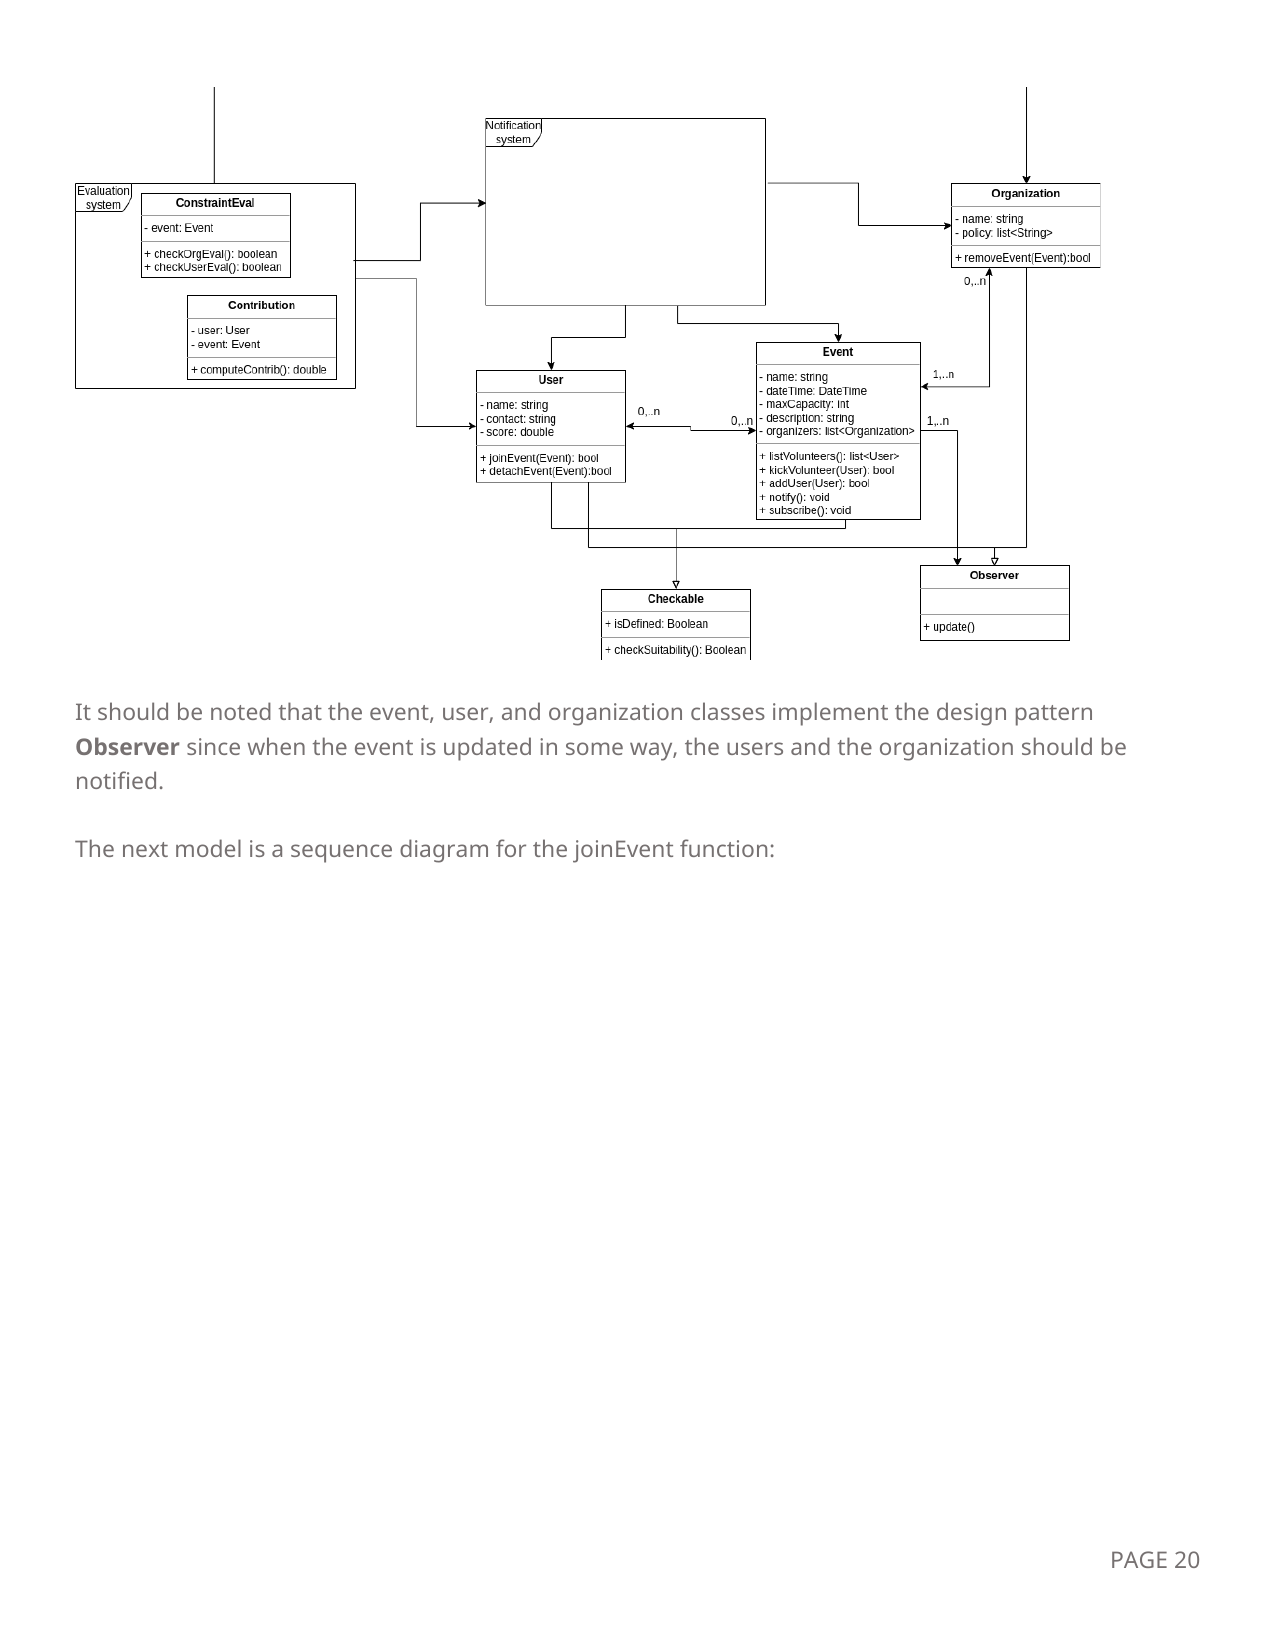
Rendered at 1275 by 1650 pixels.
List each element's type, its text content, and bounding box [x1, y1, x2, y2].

text The next model is a sequence diagram for the joinEvent function: [75, 833, 1200, 864]
text It should be noted that the event, user, and organization classes implement the design pattern Observer since when the event is updated in some way, the users and the organization should be notified. [75, 696, 1200, 796]
